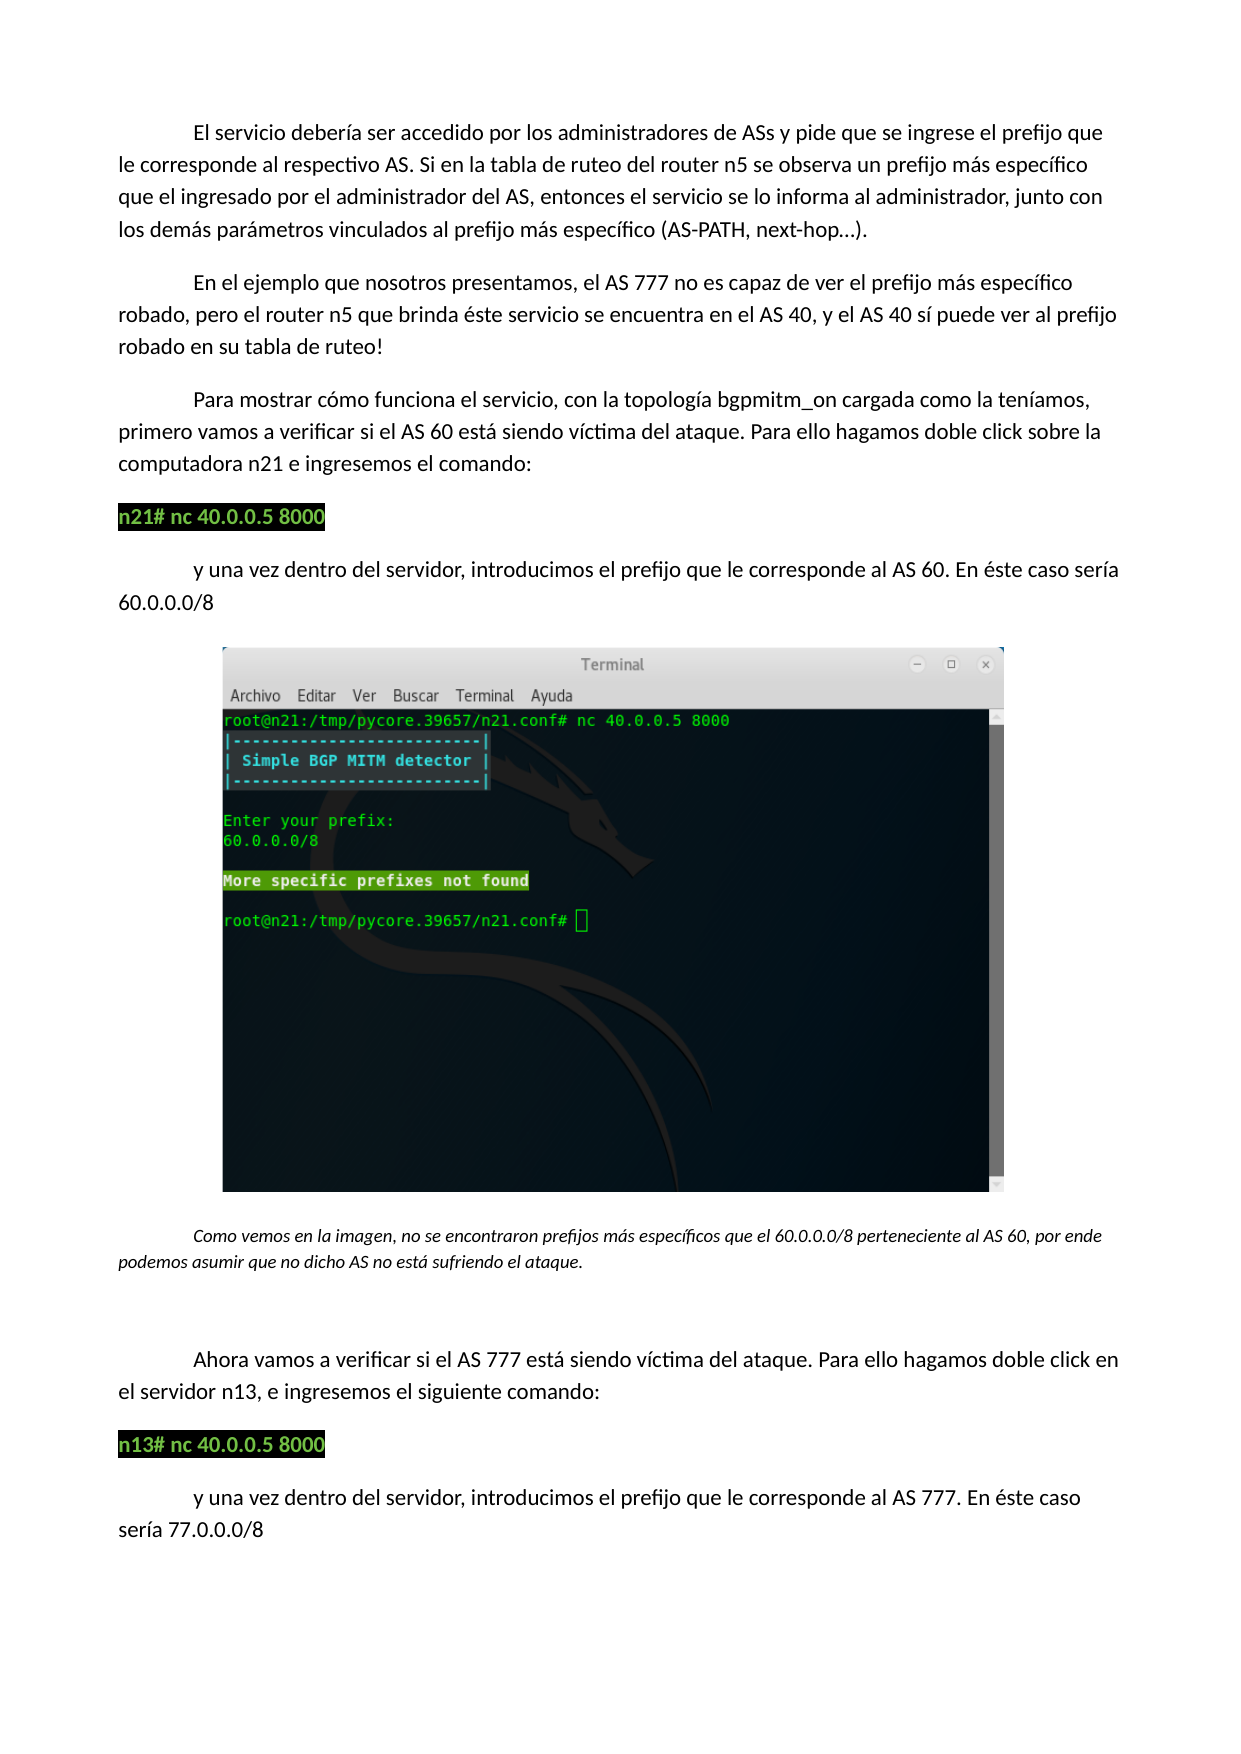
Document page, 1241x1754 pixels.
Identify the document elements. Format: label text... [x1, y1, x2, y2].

text n21# nc 40.0.0.5 8000 [118, 502, 1122, 531]
text Como vemos en la imagen, no se encontraron prefijos más específicos que el 60.0.0.0/8 perteneciente al AS 60, por ende podemos asumir que no dicho AS no está sufriendo el ataque. [118, 1224, 1122, 1273]
text Para mostrar cómo funciona el servicio, con la topología bgpmitm_on cargada como la teníamos, primero vamos a verificar si el AS 60 está siendo víctima del ataque. Para ello hagamos doble click sobre la computadora n21 e ingresemos el comando: [118, 385, 1122, 477]
text Ahora vamos a verificar si el AS 777 está siendo víctima del ataque. Para ello hagamos doble click en el servidor n13, e ingresemos el siguiente comando: [118, 1345, 1122, 1405]
text El servicio debería ser accedido por los administradores de ASs y pide que se ingrese el prefijo que le corresponde al respectivo AS. Si en la tabla de ruteo del router n5 se observa un prefijo más específico que el ingresado por el administrador del AS, entonces el servicio se lo informa al administrador, junto con los demás parámetros vinculados al prefijo más específico (AS-PATH, next-hop…). [118, 118, 1122, 243]
picture [222, 647, 1004, 1192]
text En el ejemplo que nosotros presentamos, el AS 777 no es capaz de ver el prefijo más específico robado, pero el router n5 que brinda éste servicio se encuentra en el AS 40, y el AS 40 sí puede ver al prefijo robado en su tabla de ruteo! [118, 268, 1122, 360]
text y una vez dentro del servidor, introducimos el prefijo que le corresponde al AS 777. En éste caso sería 77.0.0.0/8 [118, 1483, 1122, 1543]
text n13# nc 40.0.0.5 8000 [118, 1430, 1122, 1458]
text y una vez dentro del servidor, introducimos el prefijo que le corresponde al AS 60. En éste caso sería 60.0.0.0/8 [118, 556, 1122, 616]
